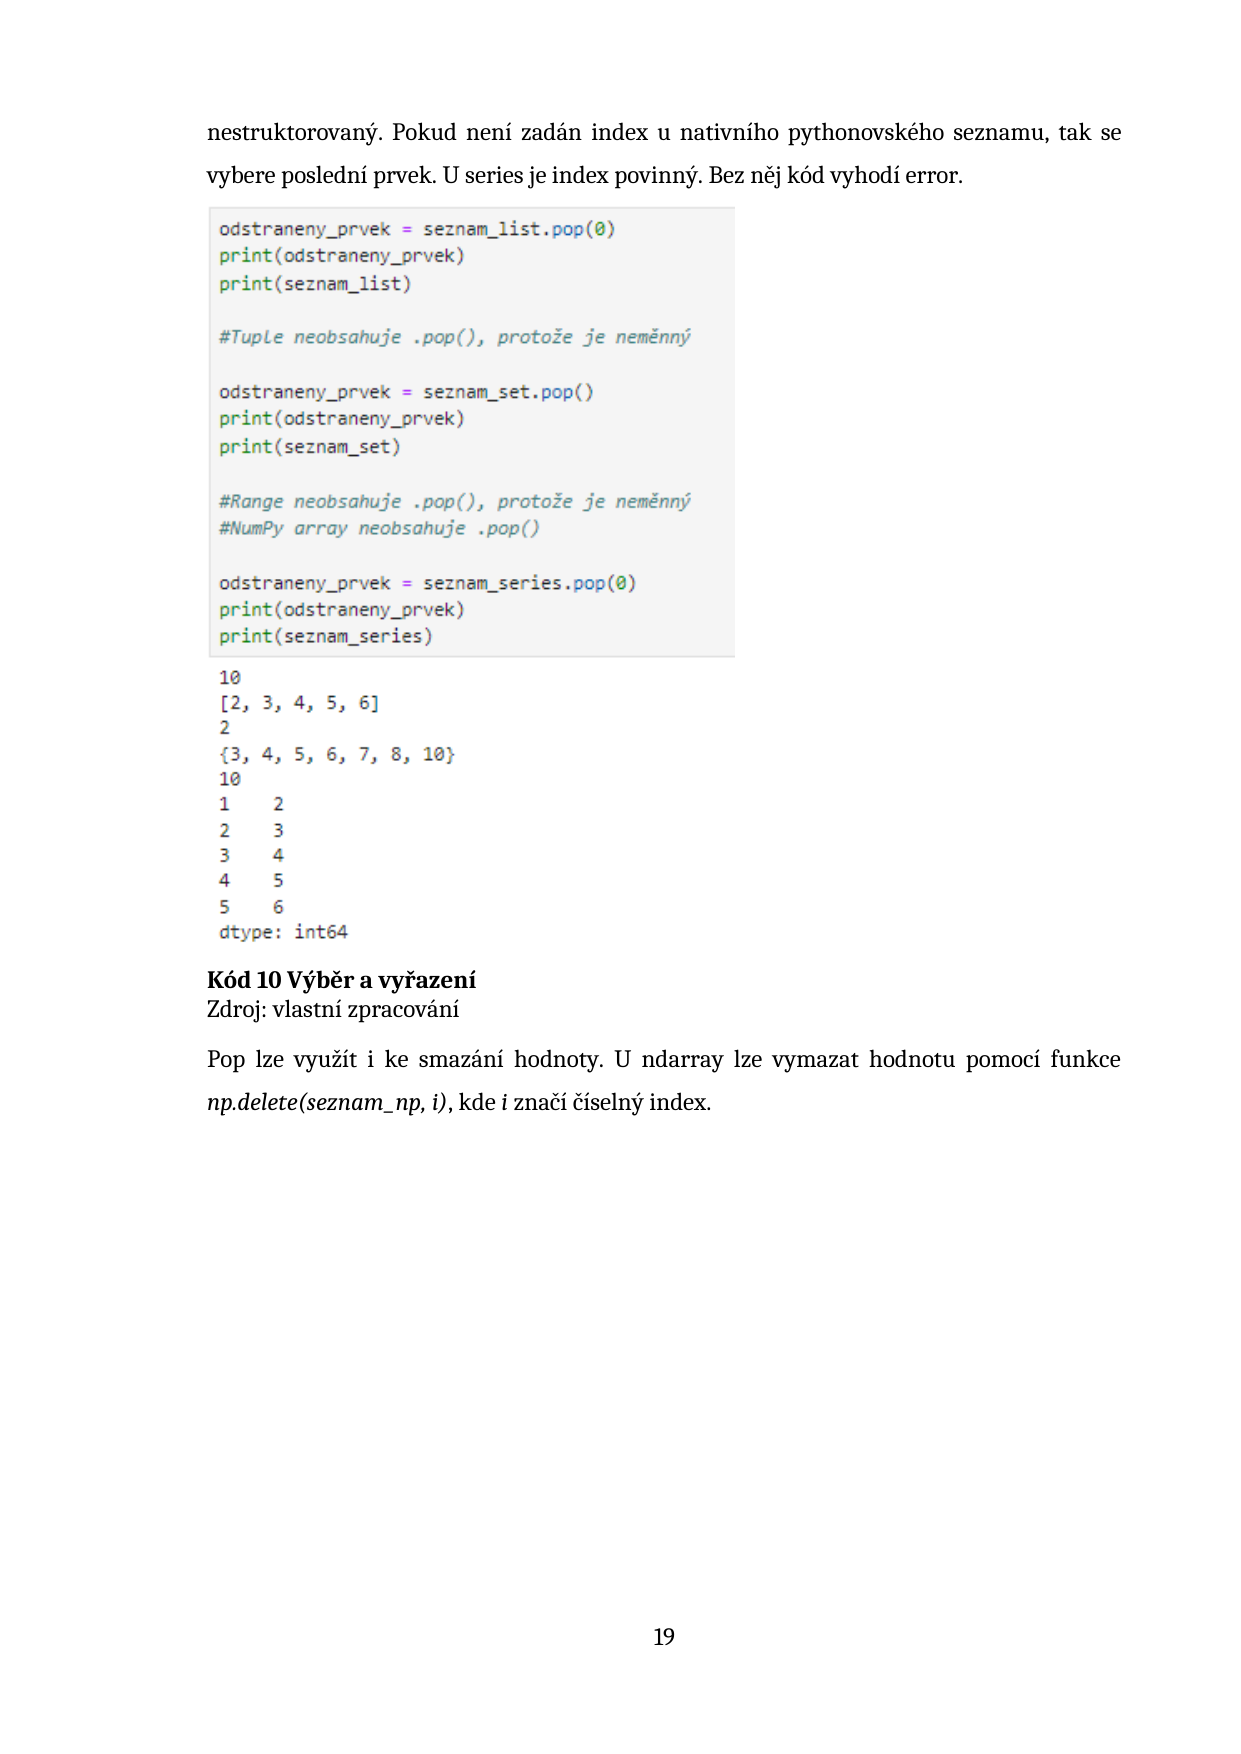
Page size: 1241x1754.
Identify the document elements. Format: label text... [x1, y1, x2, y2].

text nestruktorovaný. Pokud není zadán index u nativního pythonovského seznamu, tak se vybere poslední prvek. U series je index povinný. Bez něj kód vyhodí error. [207, 118, 1122, 190]
text Pop lze využít i ke smazání hodnoty. U ndarray lze vymazat hodnotu pomocí funkce np.delete(seznam_np, i), kde i značí číselný index. [207, 1045, 1122, 1117]
picture [206, 204, 735, 952]
text Zdroj: vlastní zpracování [207, 995, 1122, 1024]
title Kód 10 Výběr a vyřazení [207, 966, 1122, 995]
